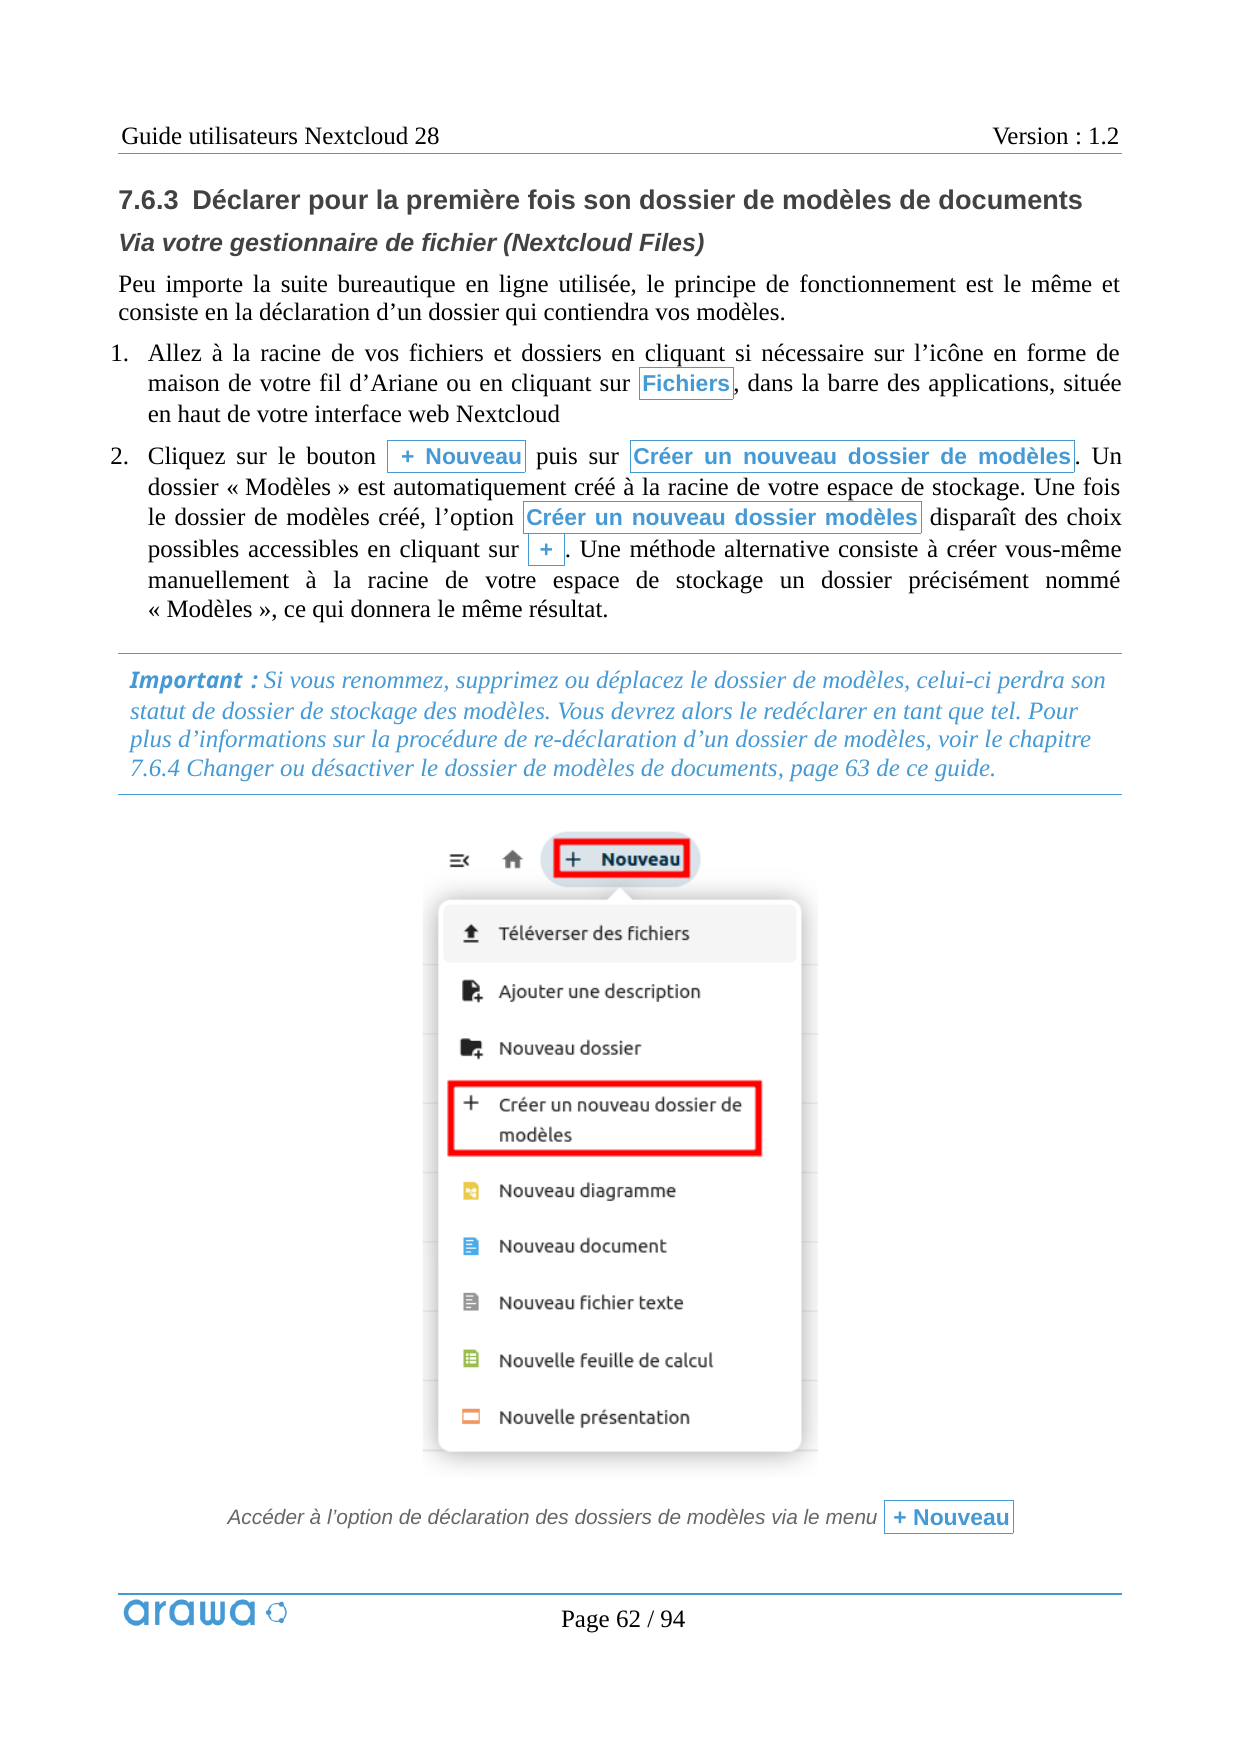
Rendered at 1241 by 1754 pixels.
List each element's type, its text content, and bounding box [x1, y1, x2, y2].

picture [121, 1597, 290, 1628]
picture [422, 823, 818, 1477]
subtitle Déclarer pour la première fois son dossier de modèles de documents [118, 184, 1122, 215]
text + Nouveau [885, 1501, 1013, 1533]
list Allez à la racine de vos fichiers et dossiers en cliquant si nécessaire sur l’icône en forme de maison de votre fil d’Ariane ou en cliquant sur Fichiers, dans la barre des applications, située en haut de votre interface web Nextcloud [110, 338, 1122, 428]
subtitle Via votre gestionnaire de fichier (Nextcloud Files) [118, 227, 1122, 256]
text Important : Si vous renommez, supprimez ou déplacez le dossier de modèles, celui-ci perdra son statut de dossier de stockage des modèles. Vous devrez alors le redéclarer en tant que tel. Pour plus d’informations sur la procédure de re-déclaration d’un dossier de modèles, voir le chapitre 7.6.4 Changer ou désactiver le dossier de modèles de documents, page 63 de ce guide. [118, 654, 1122, 794]
text [1014, 1500, 1122, 1533]
text Accéder à l’option de déclaration des dossiers de modèles via le menu [118, 1500, 884, 1533]
text Peu importe la suite bureautique en ligne utilisée, le principe de fonctionnement est le même et consiste en la déclaration d’un dossier qui contiendra vos modèles. [118, 269, 1122, 326]
list Cliquez sur le bouton + Nouveau puis sur Créer un nouveau dossier de modèles. Un dossier « Modèles » est automatiquement créé à la racine de votre espace de stockage. Une fois le dossier de modèles créé, l’option Créer un nouveau dossier modèles disparaît des choix possibles accessibles en cliquant sur + . Une méthode alternative consiste à créer vous-même manuellement à la racine de votre espace de stockage un dossier précisément nommé « Modèles », ce qui donnera le même résultat. [110, 440, 1122, 623]
